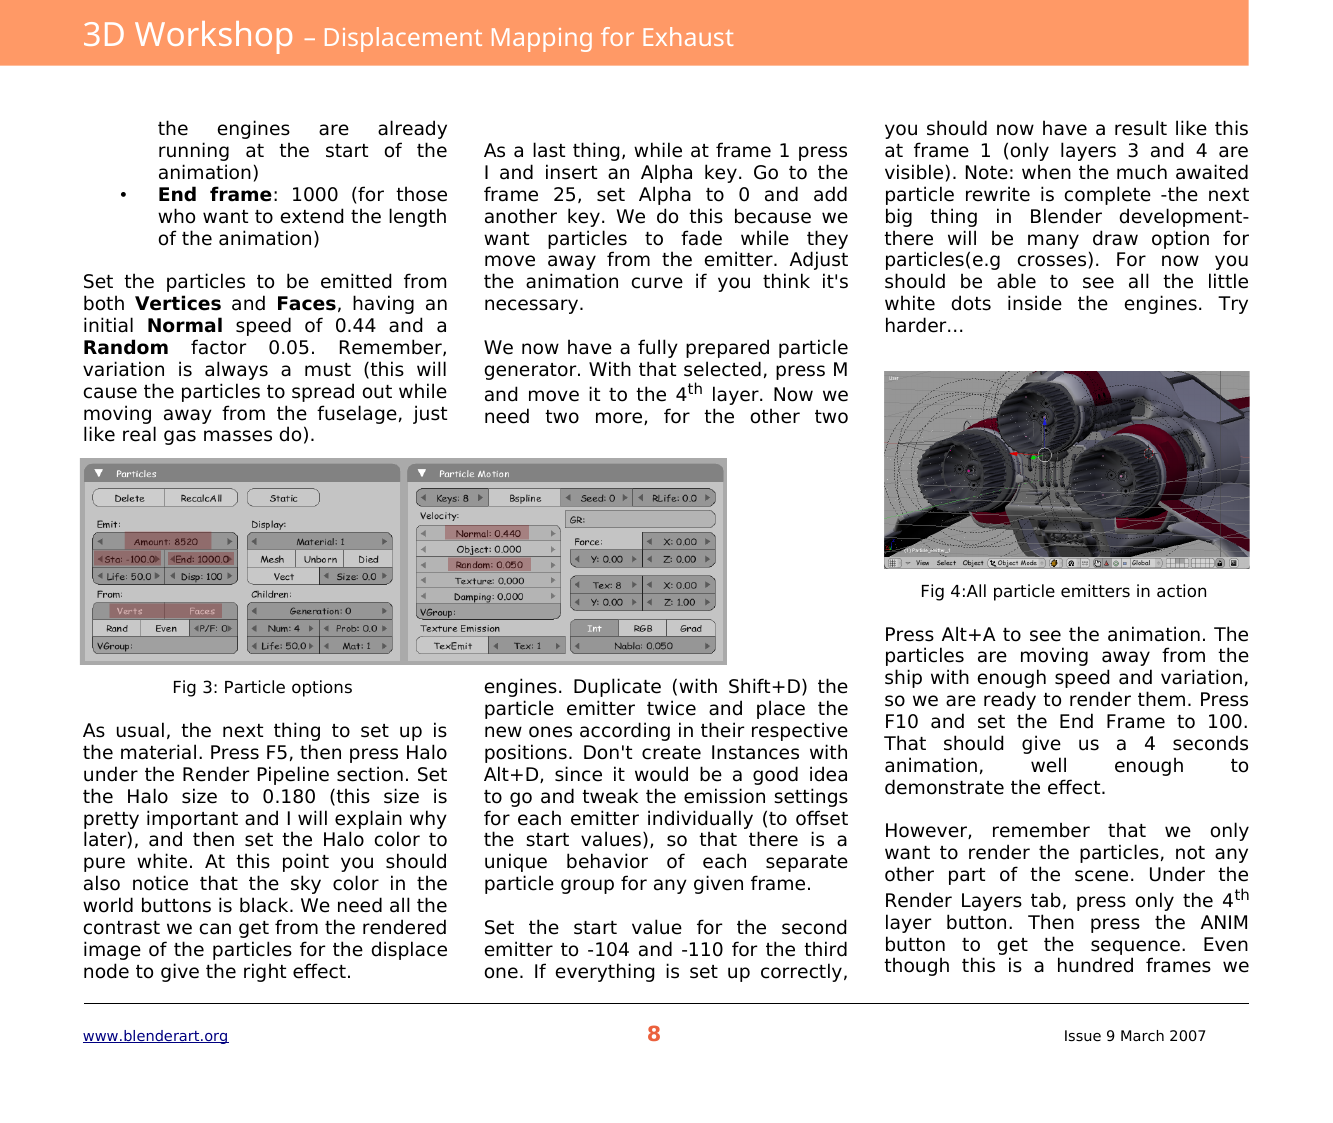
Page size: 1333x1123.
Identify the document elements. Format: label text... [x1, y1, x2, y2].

text Fig 4:All particle emitters in action [884, 569, 1249, 602]
picture [79, 458, 727, 665]
list the engines are already running at the start of the animation) [120, 118, 448, 184]
picture [884, 371, 1250, 569]
text you should now have a result like this at frame 1 (only layers 3 and 4 are visible). Note: when the much awaited particle rewrite is complete -the next big thing in Blender development- there will be many draw option for particles(e.g crosses). For now you should be able to see all the little white dots inside the engines. Try harder... [884, 118, 1249, 337]
text We now have a fully prepared particle generator. With that selected, press M and move it to the 4th layer. Now we need two more, for the other two engines. Duplicate (with Shift+D) the particle emitter twice and place the new ones according in their respective positions. Don't create Instances with Alt+D, since it would be a good idea to go and tweak the emission settings for each emitter individually (to offset the start values), so that there is a unique behavior of each separate particle group for any given frame. [483, 337, 849, 895]
text As usual, the next thing to set up is the material. Press F5, then press Halo under the Render Pipeline section. Set the Halo size to 0.180 (this size is pretty important and I will explain why later), and then set the Halo color to pure white. At this point you should also notice that the sky color in the world buttons is black. We need all the contrast we can get from the rendered image of the particles for the displace node to give the right effect. [83, 720, 448, 982]
text Set the particles to be emitted from both Vertices and Faces, having an initial Normal speed of 0.44 and a Random factor 0.05. Remember, variation is always a must (this will cause the particles to spread out while moving away from the fuselage, just like real gas masses do). [83, 271, 448, 446]
text Fig 3: Particle options [83, 665, 448, 698]
text However, remember that we only want to render the particles, not any other part of the scene. Under the Render Layers tab, press only the 4th layer button. Then press the ANIM button to get the sequence. Even though this is a hundred frames we [884, 821, 1249, 977]
text Press Alt+A to see the animation. The particles are moving away from the ship with enough speed and variation, so we are ready to render them. Press F10 and set the End Frame to 100. That should give us a 4 seconds animation, well enough to demonstrate the effect. [884, 624, 1249, 799]
text [83, 446, 448, 458]
text As a last thing, while at frame 1 press I and insert an Alpha key. Go to the frame 25, set Alpha to 0 and add another key. We do this because we want particles to fade while they move away from the emitter. Adjust the animation curve if you think it's necessary. [483, 140, 849, 315]
text Set the start value for the second emitter to -104 and -110 for the third one. If everything is set up correctly, [483, 917, 849, 982]
list End frame: 1000 (for those who want to extend the length of the animation) [120, 184, 448, 249]
text [884, 359, 1249, 371]
